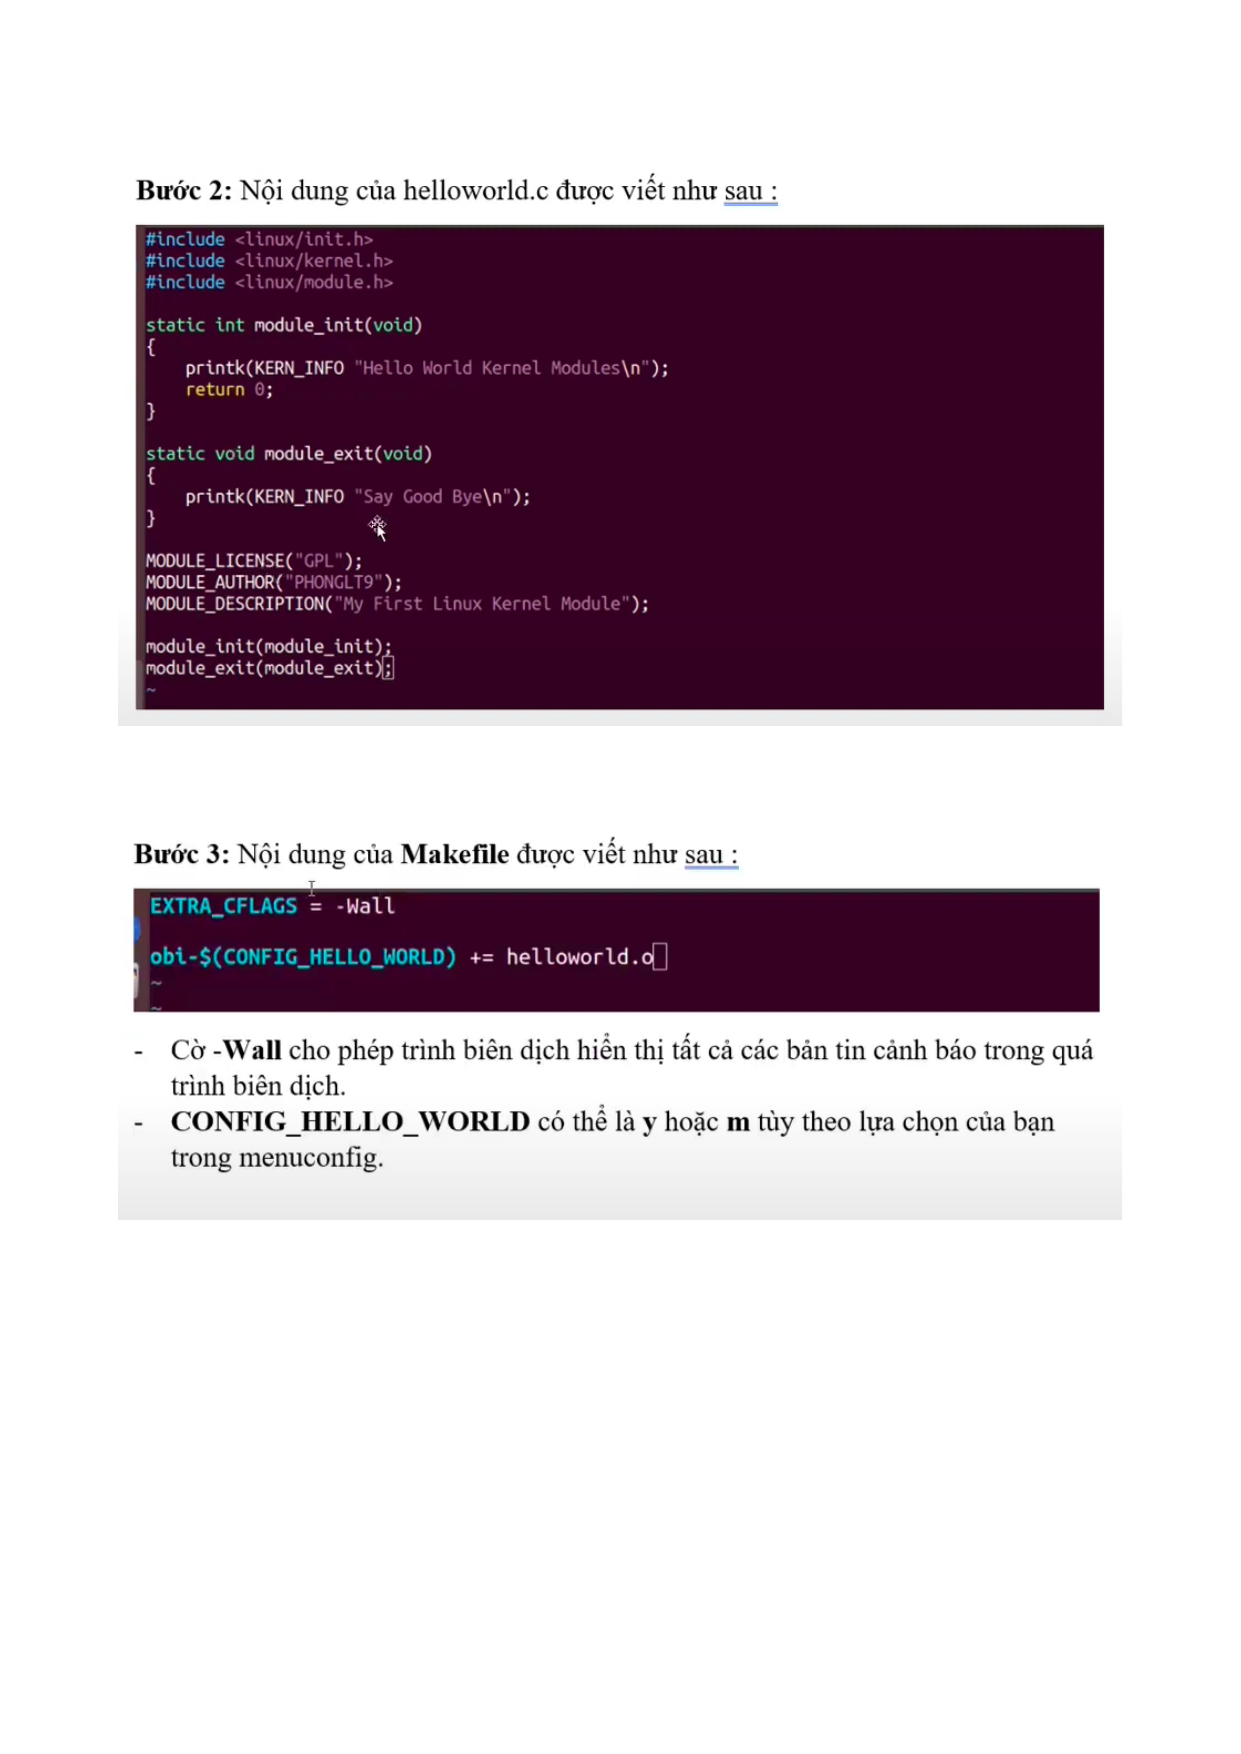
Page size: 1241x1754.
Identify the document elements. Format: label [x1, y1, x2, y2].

picture [118, 165, 1123, 726]
picture [118, 810, 1123, 1220]
